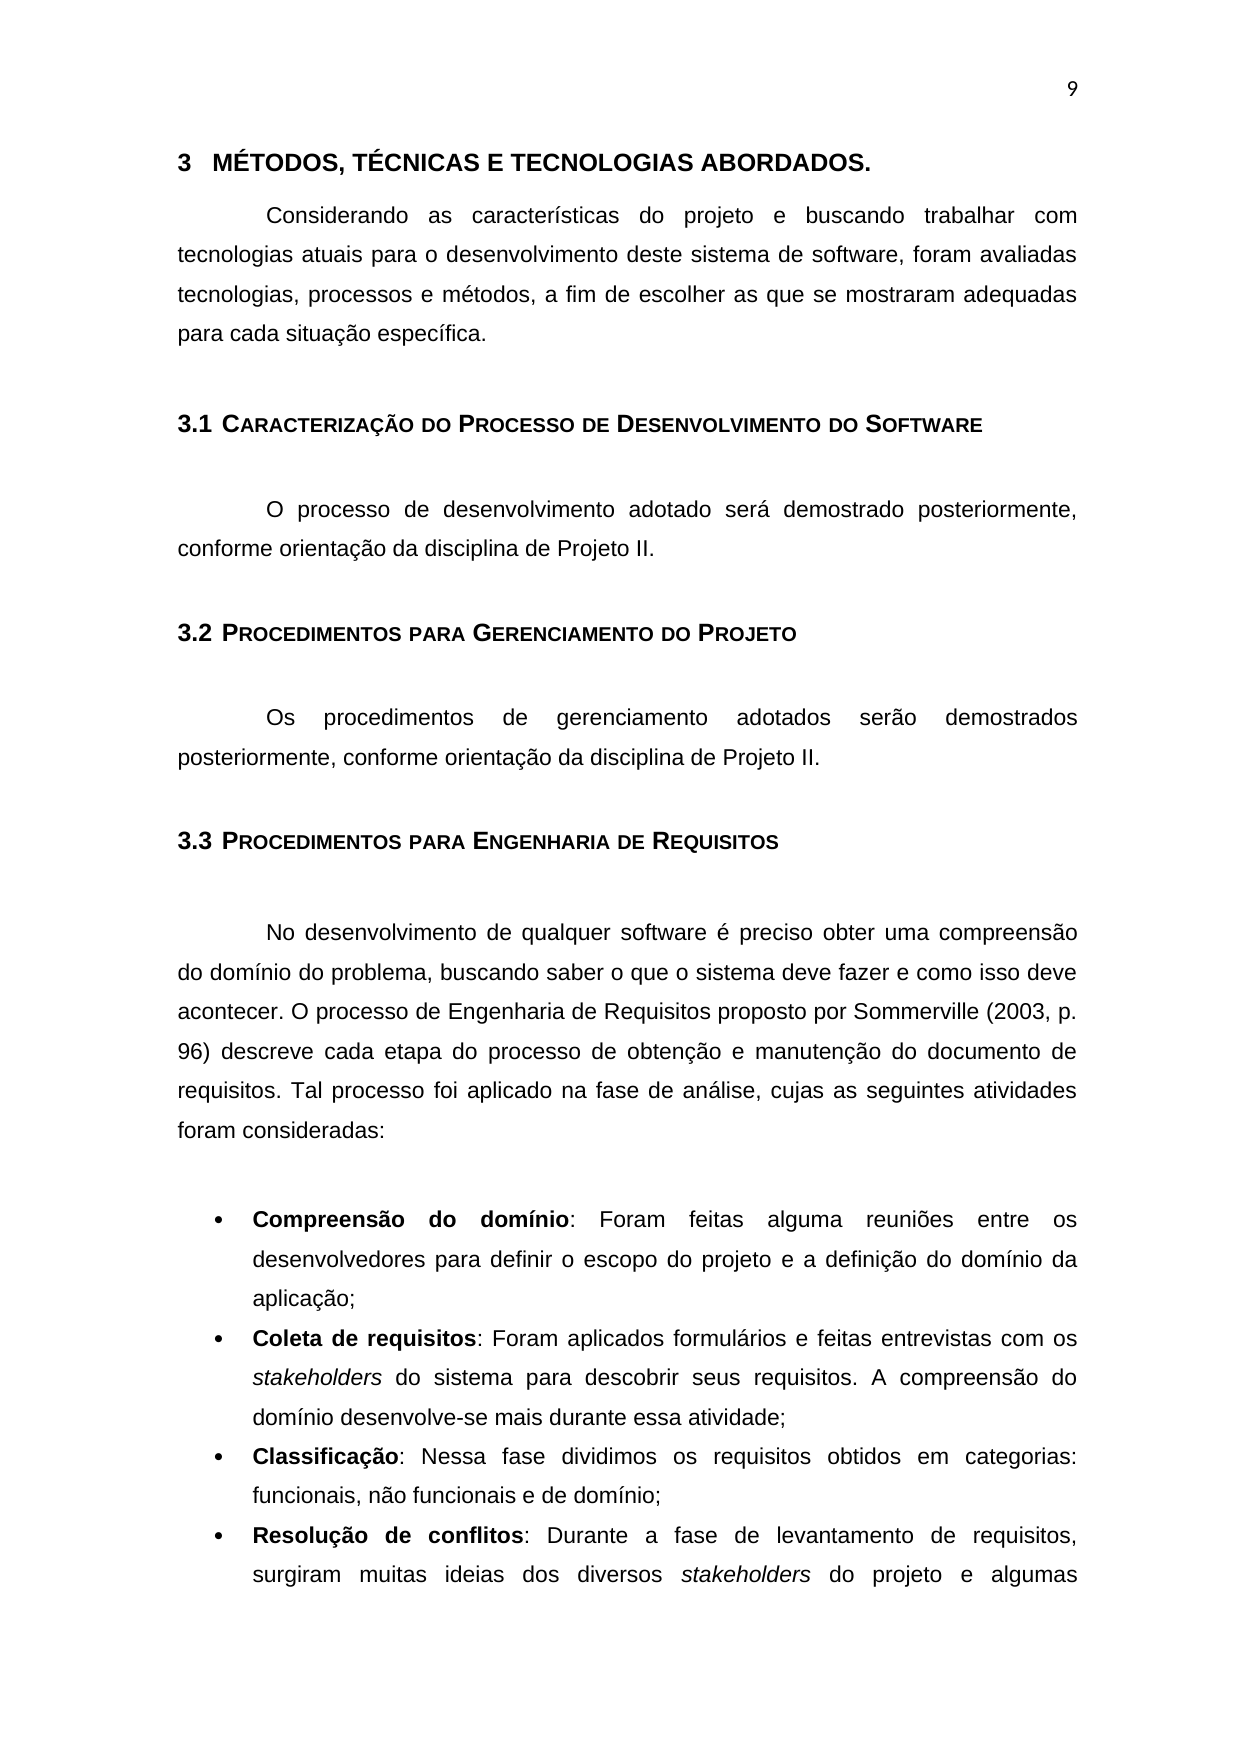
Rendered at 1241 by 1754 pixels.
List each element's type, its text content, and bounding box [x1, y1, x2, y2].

list Procedimentos para Engenharia de Requisitos [177, 826, 1078, 855]
list O processo de desenvolvimento adotado será demostrado posteriormente, conforme orientação da disciplina de Projeto II. [177, 496, 1078, 562]
list Classificação: Nessa fase dividimos os requisitos obtidos em categorias: funcionais, não funcionais e de domínio; [215, 1443, 1078, 1509]
list Resolução de conflitos: Durante a fase de levantamento de requisitos, surgiram muitas ideias dos diversos stakeholders do projeto e algumas [215, 1522, 1078, 1588]
list Procedimentos para Gerenciamento do Projeto [177, 618, 1078, 647]
list Compreensão do domínio: Foram feitas alguma reuniões entre os desenvolvedores para definir o escopo do projeto e a definição do domínio da aplicação; [215, 1206, 1078, 1311]
list Os procedimentos de gerenciamento adotados serão demostrados posteriormente, conforme orientação da disciplina de Projeto II. [177, 704, 1078, 770]
text Considerando as características do projeto e buscando trabalhar com tecnologias atuais para o desenvolvimento deste sistema de software, foram avaliadas tecnologias, processos e métodos, a fim de escolher as que se mostraram adequadas para cada situação específica. [177, 202, 1078, 346]
text 3 MÉTODOS, TÉCNICAS E TECNOLOGIAS ABORDADOS. [177, 148, 1078, 176]
list Coleta de requisitos: Foram aplicados formulários e feitas entrevistas com os stakeholders do sistema para descobrir seus requisitos. A compreensão do domínio desenvolve-se mais durante essa atividade; [215, 1324, 1078, 1430]
list Caracterização do Processo de Desenvolvimento do Software [177, 409, 1078, 438]
text No desenvolvimento de qualquer software é preciso obter uma compreensão do domínio do problema, buscando saber o que o sistema deve fazer e como isso deve acontecer. O processo de Engenharia de Requisitos proposto por Sommerville (2003, p. 96) descreve cada etapa do processo de obtenção e manutenção do documento de requisitos. Tal processo foi aplicado na fase de análise, cujas as seguintes atividades foram consideradas: [177, 919, 1078, 1143]
